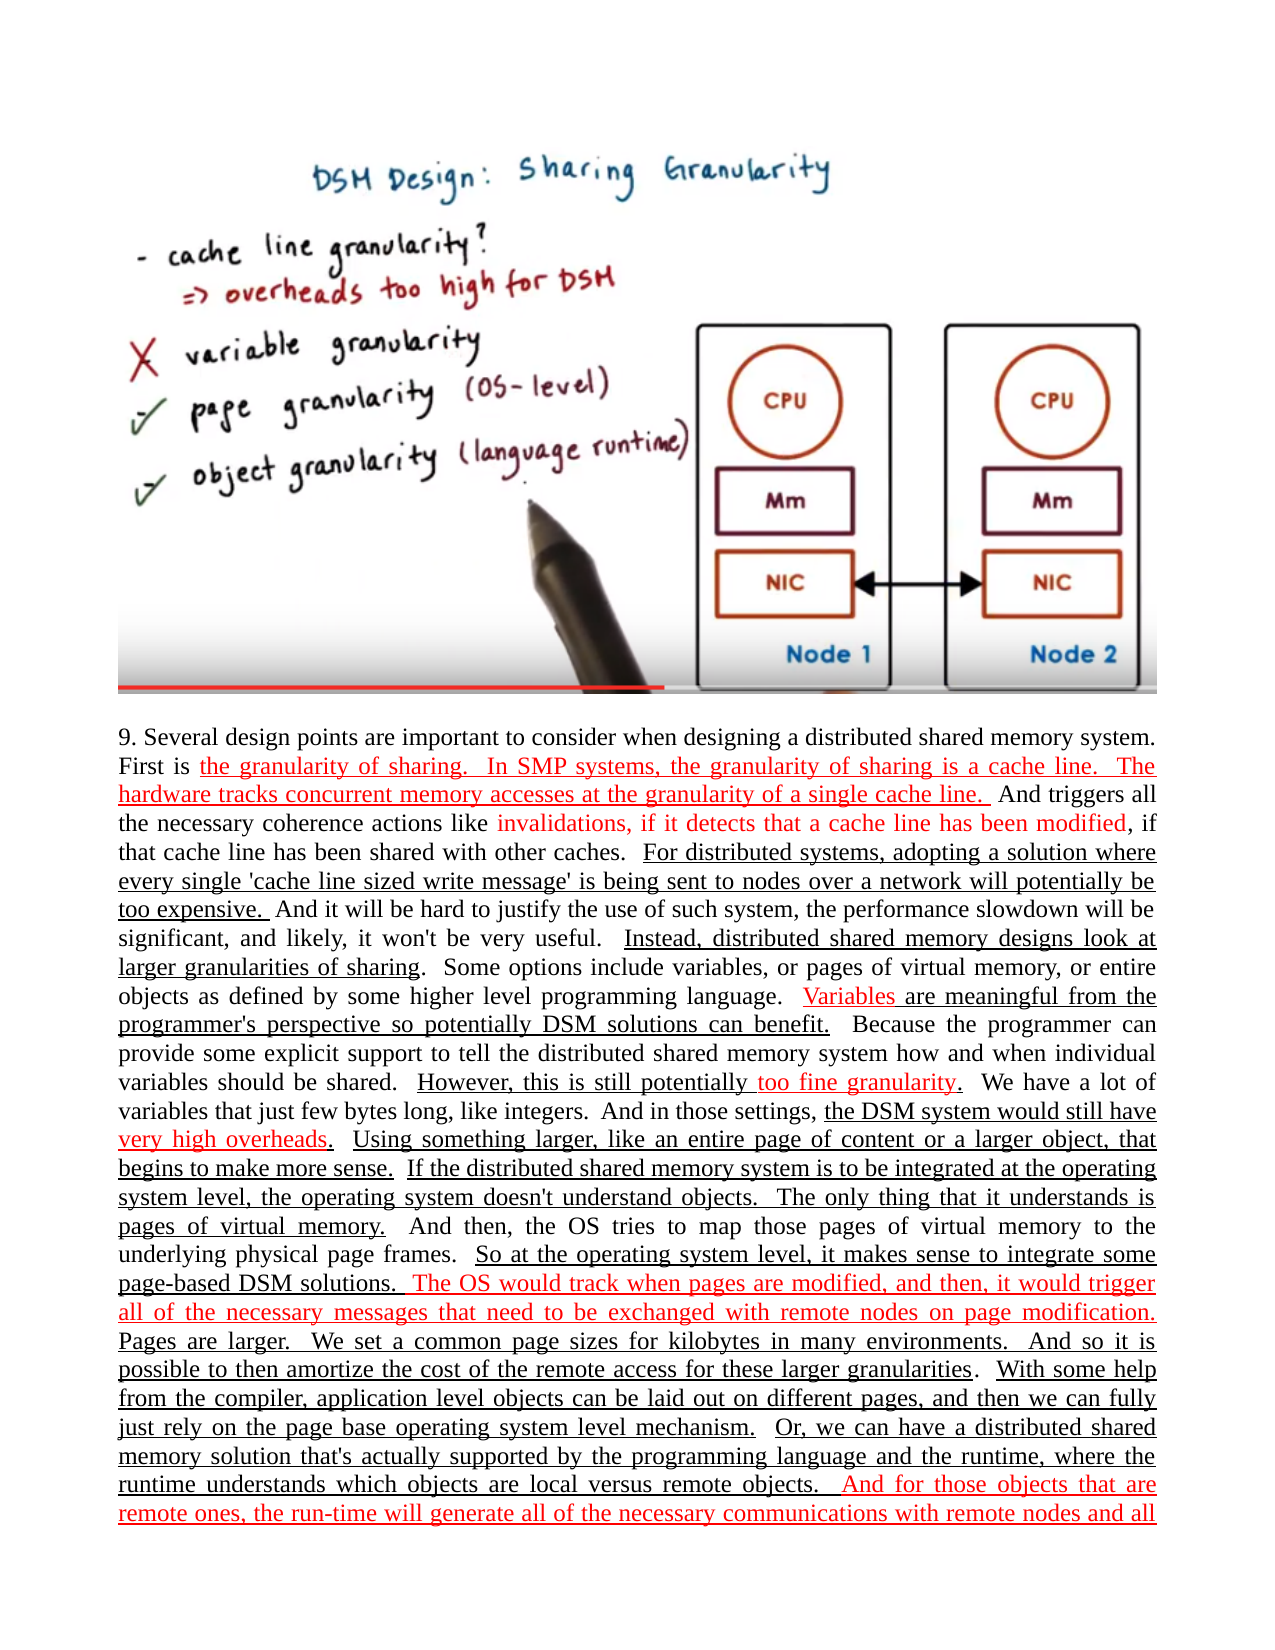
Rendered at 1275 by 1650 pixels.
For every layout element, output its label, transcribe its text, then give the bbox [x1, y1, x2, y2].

text remote ones, the run-time will generate all of the necessary communications with remote nodes and all [118, 1496, 1157, 1523]
picture [118, 146, 1157, 694]
text Pages are larger. We set a common page sizes for kilobytes in many environments. And so it is [118, 1323, 1157, 1351]
text 9. Several design points are important to consider when designing a distributed shared memory system. First is the granularity of sharing. In SMP systems, the granularity of sharing is a cache line. The hardware tracks concurrent memory accesses at the granularity of a single cache line. And triggers all the necessary coherence actions like invalidations, if it detects that a cache line has been modified, if that cache line has been shared with other caches. For distributed systems, adopting a solution where every single 'cache line sized write message' is being sent to nodes over a network will potentially be too expensive. And it will be hard to justify the use of such system, the performance slowdown will be significant, and likely, it won't be very useful. Instead, distributed shared memory designs look at larger granularities of sharing. Some options include variables, or pages of virtual memory, or entire objects as defined by some higher level programming language. Variables are meaningful from the programmer's perspective so potentially DSM solutions can benefit. Because the programmer can provide some explicit support to tell the distributed shared memory system how and when individual variables should be shared. However, this is still potentially too fine granularity. We have a lot of variables that just few bytes long, like integers. And in those settings, the DSM system would still have very high overheads. Using something larger, like an entire page of content or a larger object, that begins to make more sense. If the distributed shared memory system is to be integrated at the operating system level, the operating system doesn't understand objects. The only thing that it understands is pages of virtual memory. And then, the OS tries to map those pages of virtual memory to the underlying physical page frames. So at the operating system level, it makes sense to integrate some page-based DSM solutions. The OS would track when pages are modified, and then, it would trigger all of the necessary messages that need to be exchanged with remote nodes on page modification. [118, 722, 1157, 1322]
text just rely on the page base operating system level mechanism. Or, we can have a distributed shared memory solution that's actually supported by the programming language and the runtime, where the runtime understands which objects are local versus remote objects. And for those objects that are [118, 1410, 1157, 1494]
text possible to then amortize the cost of the remote access for these larger granularities. With some help from the compiler, application level objects can be laid out on different pages, and then we can fully [118, 1352, 1157, 1408]
